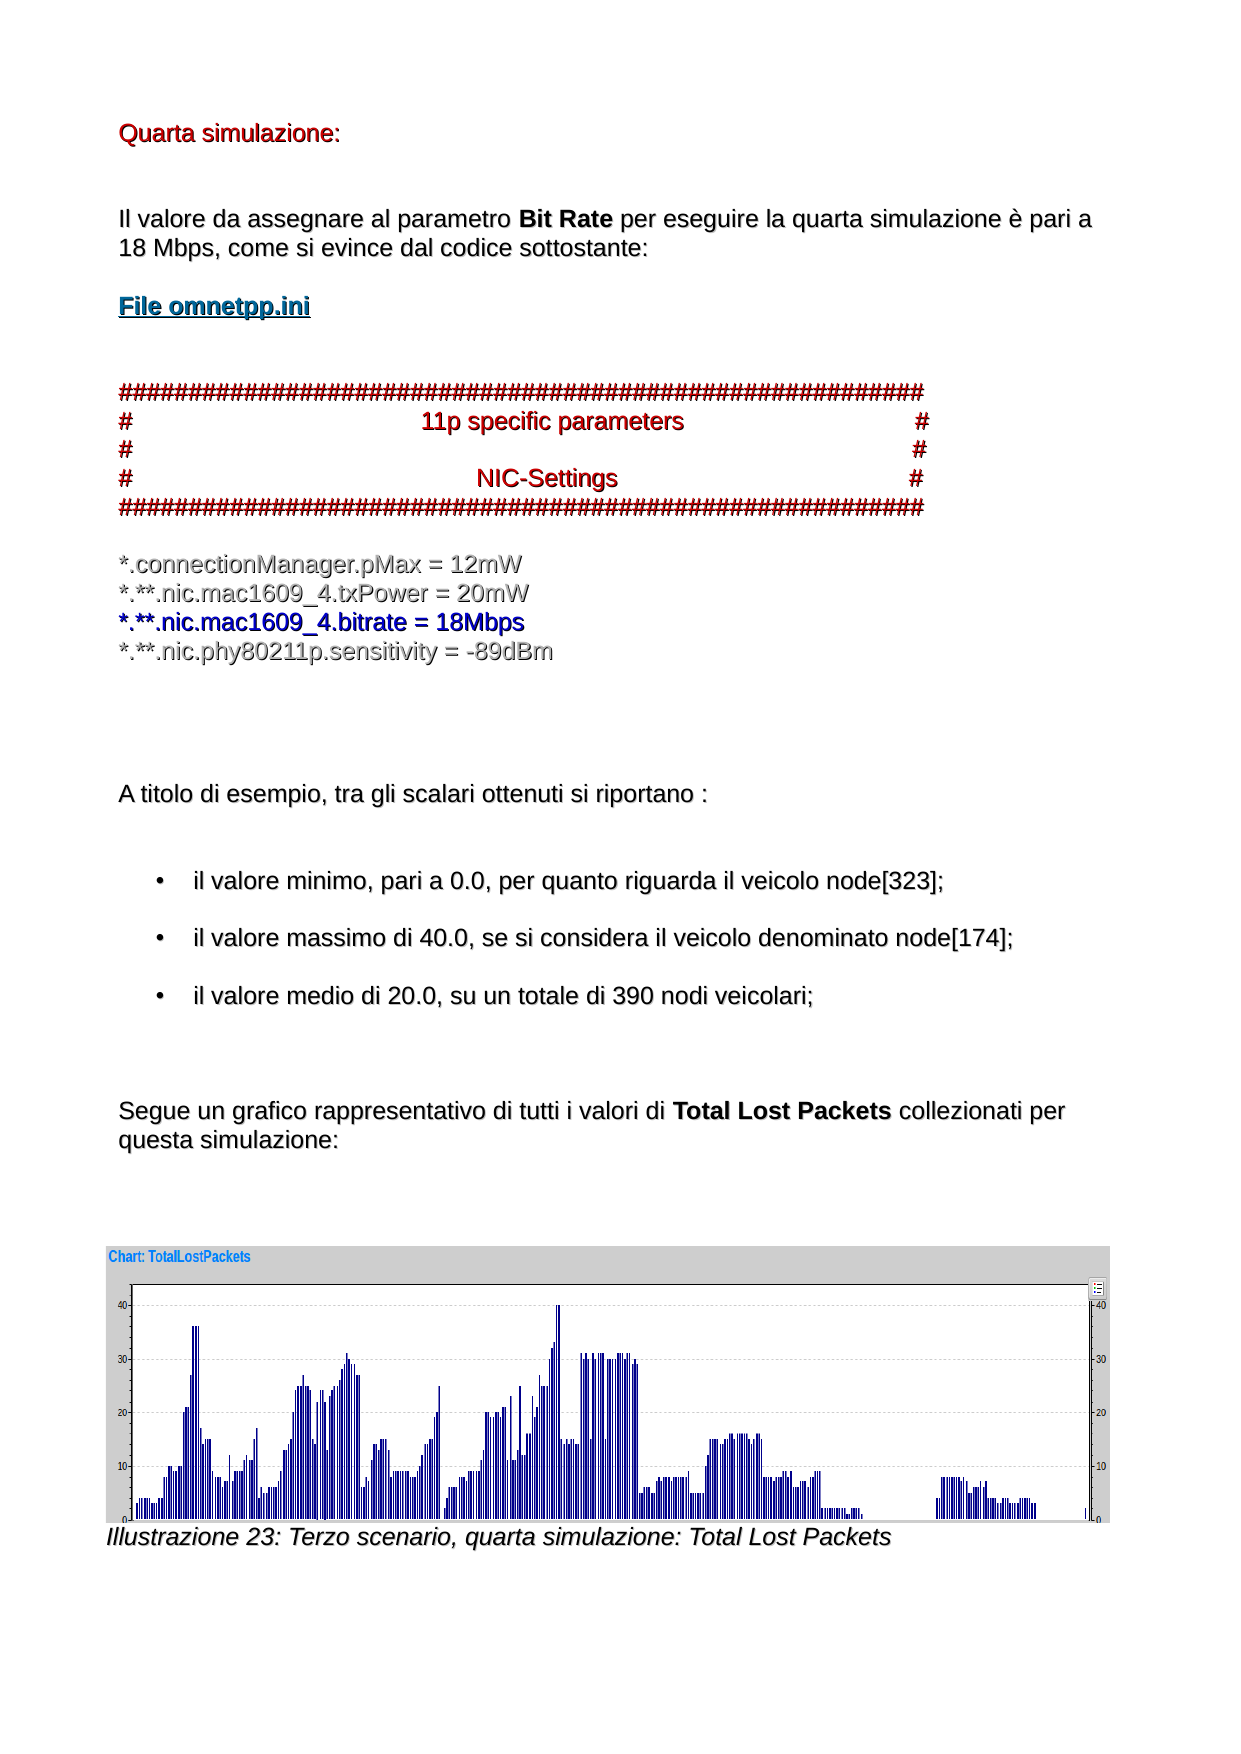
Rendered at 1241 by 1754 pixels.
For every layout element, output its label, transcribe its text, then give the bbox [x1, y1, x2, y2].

text ########################################################## [118, 492, 1122, 521]
text File omnetpp.ini [118, 291, 1122, 319]
text # 11p specific parameters # [118, 406, 1122, 434]
text # NIC-Settings # [118, 463, 1122, 492]
text *.**.nic.phy80211p.sensitivity = -89dBm [118, 636, 1122, 664]
text Segue un grafico rappresentativo di tutti i valori di Total Lost Packets collezionati per questa simulazione: [118, 1096, 1122, 1153]
text ########################################################## [118, 377, 1122, 406]
text Illustrazione 23: Terzo scenario, quarta simulazione: Total Lost Packets [106, 1247, 1169, 1551]
text *.connectionManager.pMax = 12mW [118, 549, 1122, 578]
text *.**.nic.mac1609_4.txPower = 20mW [118, 578, 1122, 607]
text A titolo di esempio, tra gli scalari ottenuti si riportano : [118, 779, 1122, 808]
text Il valore da assegnare al parametro Bit Rate per eseguire la quarta simulazione è pari a 18 Mbps, come si evince dal codice sottostante: [118, 204, 1122, 262]
text Quarta simulazione: [118, 118, 1122, 147]
list il valore massimo di 40.0, se si considera il veicolo denominato node[174]; [156, 923, 1122, 952]
list il valore medio di 20.0, su un totale di 390 nodi veicolari; [156, 981, 1122, 1010]
text # # [118, 434, 1122, 463]
list il valore minimo, pari a 0.0, per quanto riguarda il veicolo node[323]; [156, 866, 1122, 894]
picture [105, 1246, 1110, 1523]
text *.**.nic.mac1609_4.bitrate = 18Mbps [118, 607, 1122, 636]
